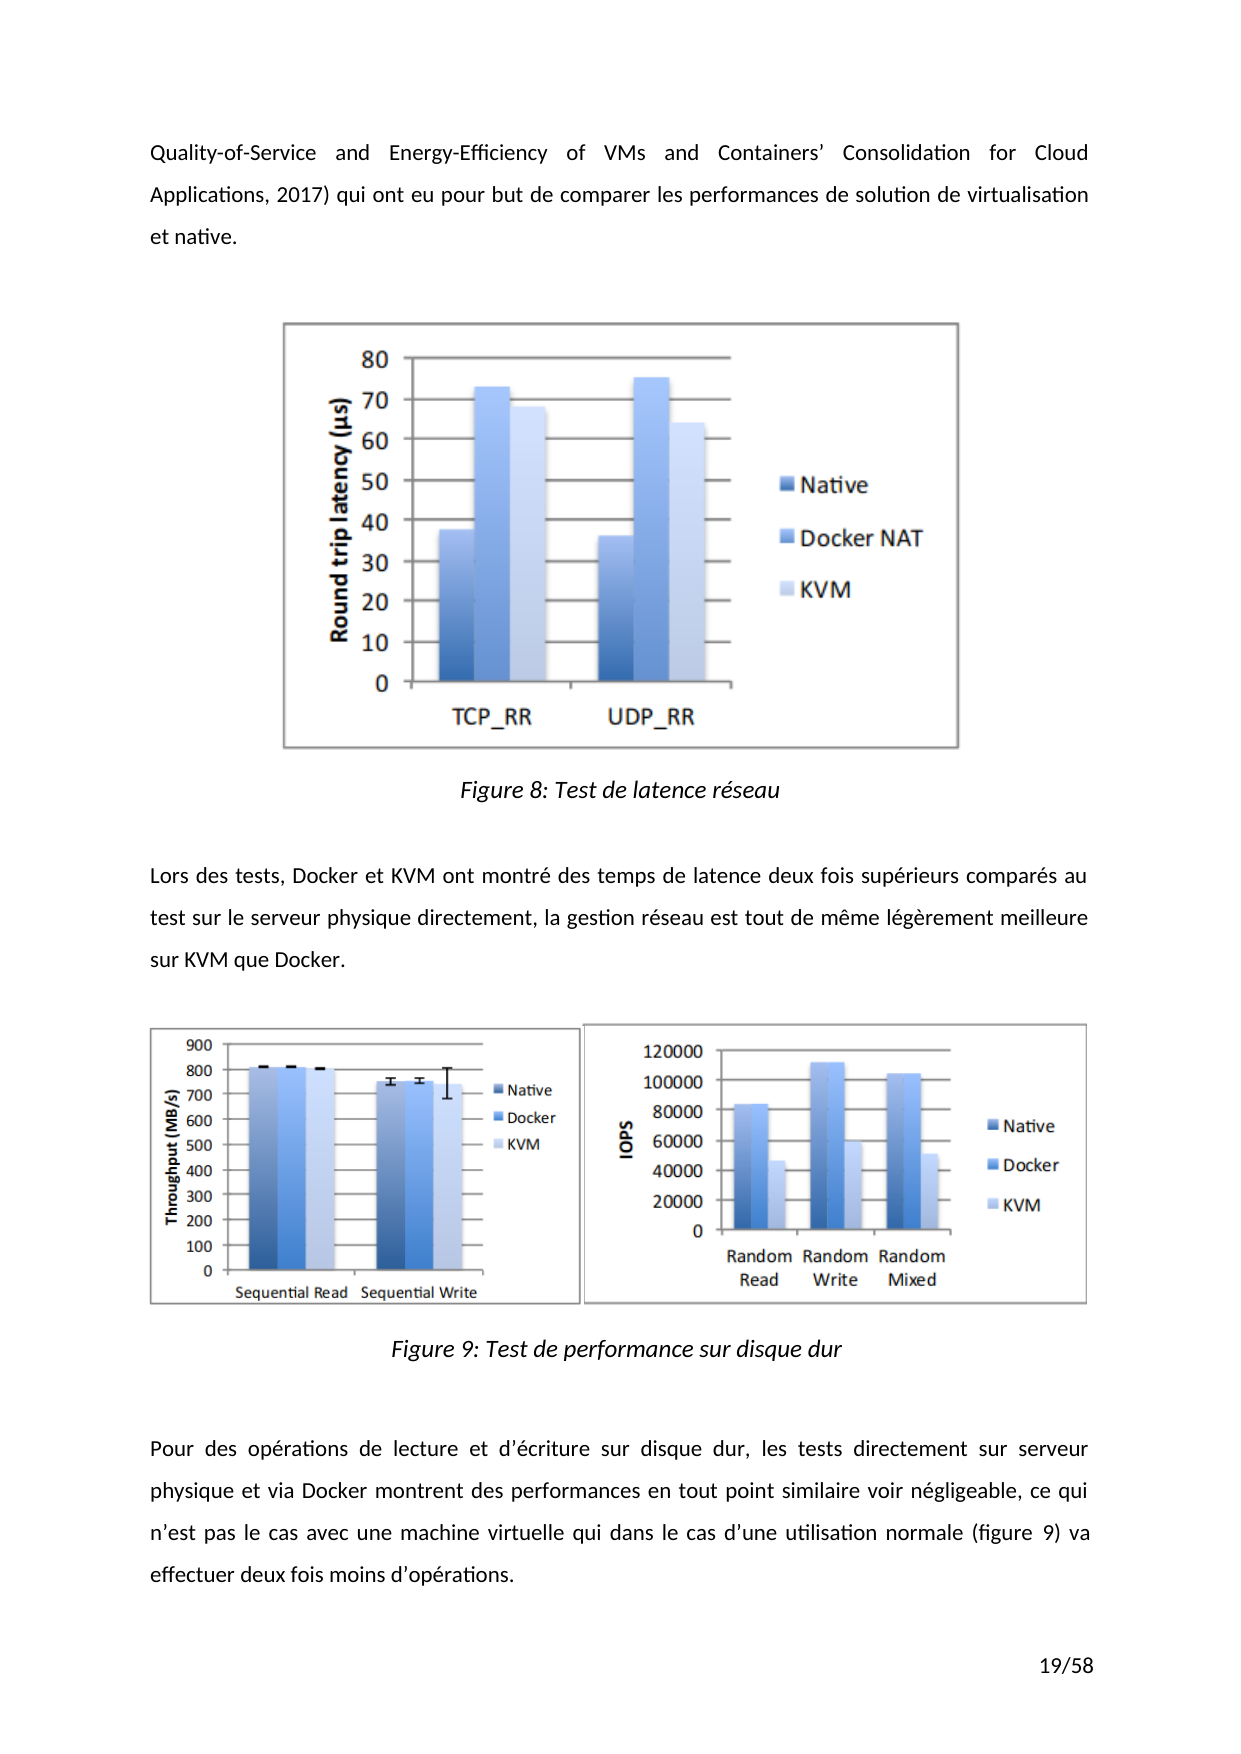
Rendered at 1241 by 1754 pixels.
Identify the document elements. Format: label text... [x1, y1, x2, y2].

text Pour des opérations de lecture et d’écriture sur disque dur, les tests directement sur serveur physique et via Docker montrent des performances en tout point similaire voir négligeable, ce qui n’est pas le cas avec une machine virtuelle qui dans le cas d’une utilisation normale (figure 9) va effectuer deux fois moins d’opérations. [150, 1434, 1090, 1588]
text Lors des tests, Docker et KVM ont montré des temps de latence deux fois supérieurs comparés au test sur le serveur physique directement, la gestion réseau est tout de même légèrement meilleure sur KVM que Docker. [150, 861, 1090, 973]
text Quality-of-Service and Energy-Efficiency of VMs and Containers’ Consolidation for Cloud Applications, 2017) qui ont eu pour but de comparer les performances de solution de virtualisation et native. [150, 138, 1090, 250]
text Figure 8: Test de latence réseau [277, 753, 963, 805]
picture [277, 318, 964, 753]
picture [147, 1020, 1087, 1306]
text Figure 9: Test de performance sur disque dur [147, 1306, 1086, 1364]
